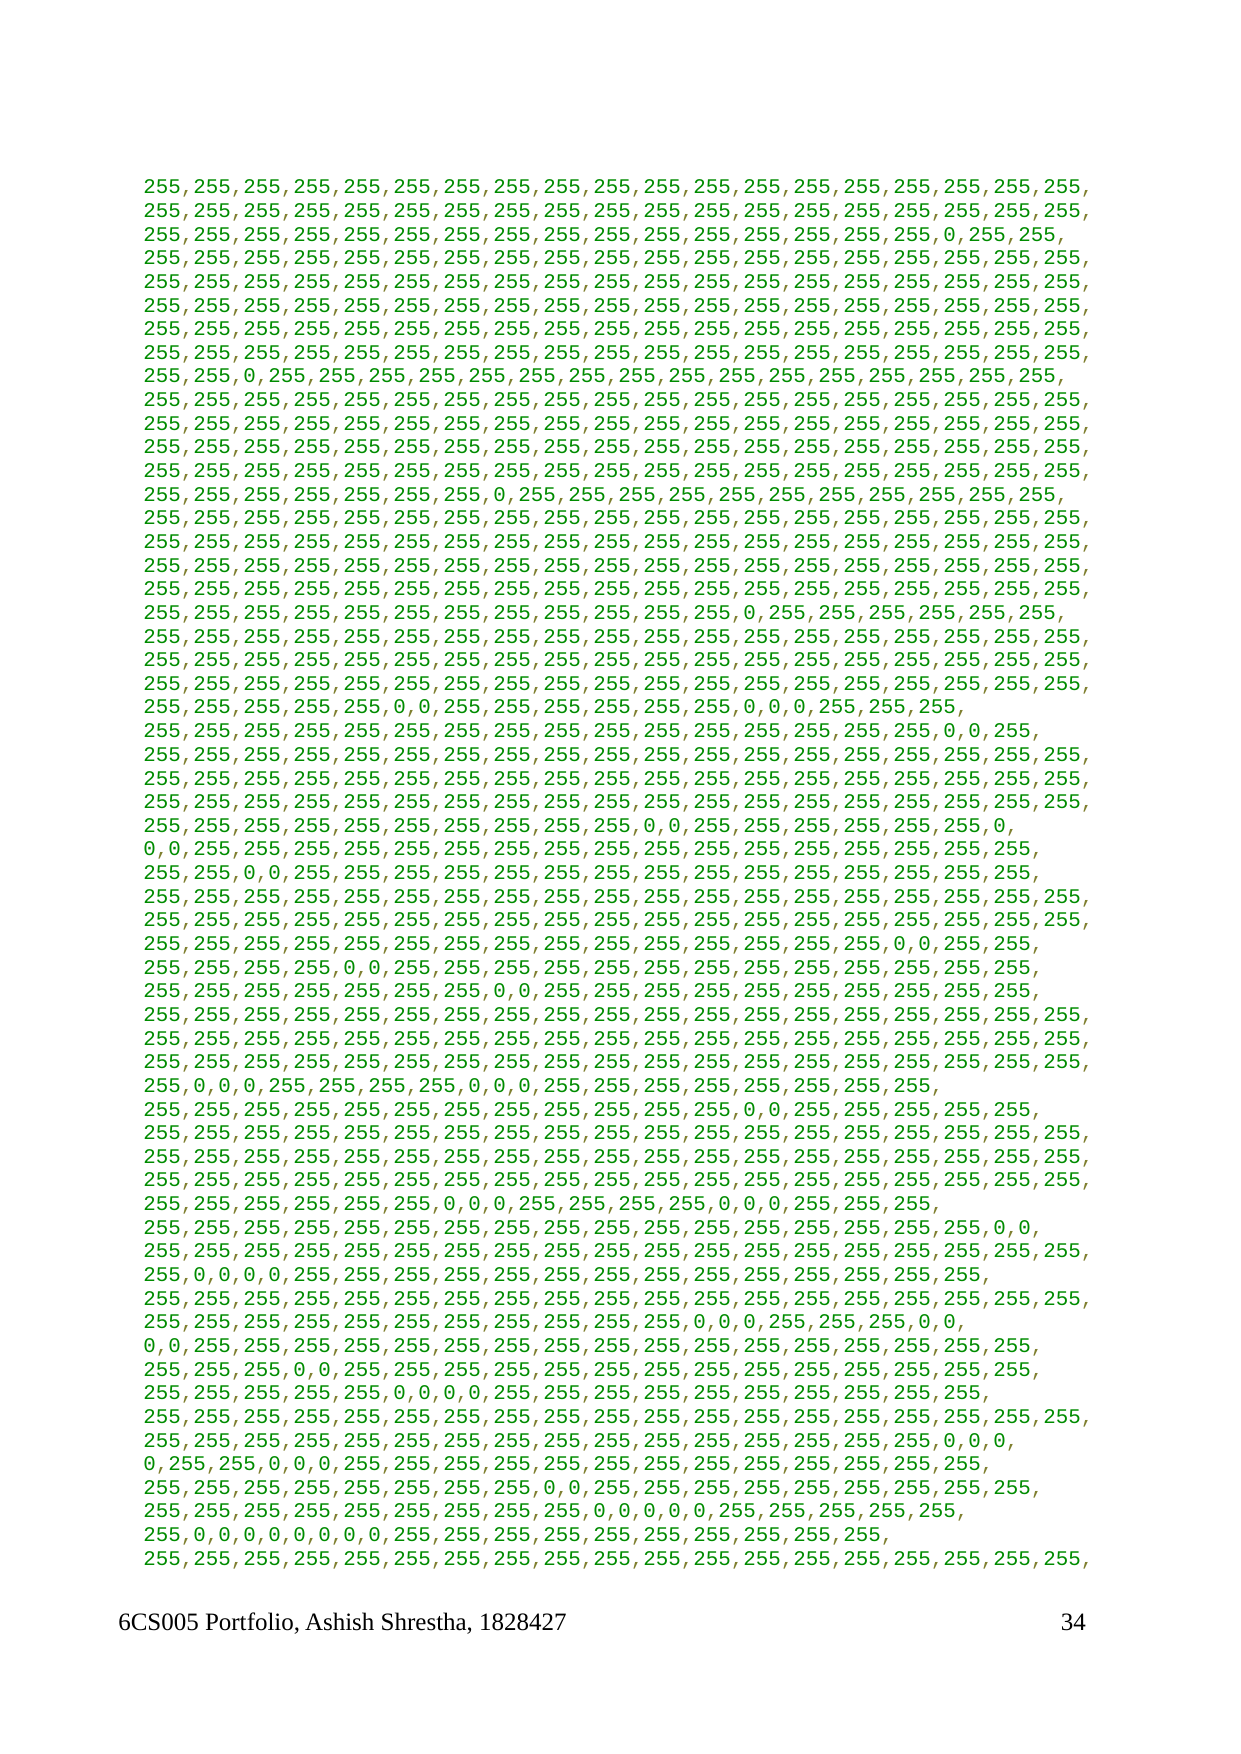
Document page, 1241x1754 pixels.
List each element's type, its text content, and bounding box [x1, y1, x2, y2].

text 255,255,255,255,255,255,255,255,255,255,255,255,255,255,255,255,255,255,255, [118, 1028, 1122, 1051]
text 255,255,255,255,255,255,255,255,255,255,255,255,255,255,255,255,255,255,255, [118, 436, 1122, 460]
text 255,255,255,255,255,255,255,255,255,255,255,255,255,255,255,255,255,255,255, [118, 247, 1122, 271]
text 255,255,255,255,255,255,255,255,255,255,255,255,255,255,255,255,255,255,255, [118, 909, 1122, 933]
text 0,0,255,255,255,255,255,255,255,255,255,255,255,255,255,255,255,255,255, [118, 1335, 1122, 1359]
text 255,255,255,255,255,255,255,255,255,255,255,255,255,255,255,255,255,255,255, [118, 1169, 1122, 1193]
text 255,255,255,255,255,255,255,255,255,255,255,255,255,255,255,255,255,255,255, [118, 413, 1122, 436]
text 255,255,0,0,255,255,255,255,255,255,255,255,255,255,255,255,255,255,255, [118, 862, 1122, 886]
text 255,255,255,255,255,255,255,255,255,255,255,255,255,255,255,255,255,255,255, [118, 1288, 1122, 1311]
text 255,255,255,255,255,255,255,255,255,0,0,0,0,0,255,255,255,255,255, [118, 1501, 1122, 1524]
text 0,0,255,255,255,255,255,255,255,255,255,255,255,255,255,255,255,255,255, [118, 838, 1122, 862]
text 255,255,255,255,255,255,255,255,255,255,255,255,0,255,255,255,255,255,255, [118, 602, 1122, 626]
text 255,0,0,0,0,0,0,0,0,255,255,255,255,255,255,255,255,255,255, [118, 1524, 1122, 1548]
text 255,255,255,255,255,255,255,255,255,255,255,255,255,255,255,255,255,255,255, [118, 1122, 1122, 1146]
text 255,255,255,255,255,255,255,255,255,255,255,255,255,255,255,255,255,255,255, [118, 318, 1122, 342]
text 255,255,255,255,255,255,255,255,255,255,255,255,255,255,255,255,255,255,255, [118, 200, 1122, 224]
text 255,255,255,255,255,255,255,255,255,255,255,255,255,255,255,255,255,255,255, [118, 271, 1122, 294]
text 255,255,0,255,255,255,255,255,255,255,255,255,255,255,255,255,255,255,255, [118, 366, 1122, 389]
text 255,255,255,255,255,255,255,255,255,255,255,255,255,255,255,255,255,255,255, [118, 1004, 1122, 1028]
text 255,255,255,255,255,255,255,255,255,255,255,255,255,255,255,255,255,255,255, [118, 886, 1122, 909]
text 255,255,255,255,255,255,255,255,255,255,255,255,255,255,255,255,255,255,255, [118, 555, 1122, 578]
text 255,255,255,255,255,255,255,255,255,255,255,255,255,255,255,255,255,255,255, [118, 744, 1122, 767]
text 255,255,255,255,0,0,255,255,255,255,255,255,255,255,255,255,255,255,255, [118, 957, 1122, 980]
text 255,255,255,255,255,255,255,255,255,255,255,255,255,255,255,255,255,255,255, [118, 389, 1122, 413]
text 255,255,255,255,255,255,255,255,255,255,255,255,255,255,255,255,255,255,255, [118, 673, 1122, 697]
text 255,255,255,255,255,255,255,255,255,255,255,255,255,255,255,255,255,255,255, [118, 578, 1122, 602]
text 255,255,255,255,255,0,0,255,255,255,255,255,255,0,0,0,255,255,255, [118, 697, 1122, 720]
text 255,255,255,255,255,255,255,255,255,255,255,255,255,255,255,0,0,255,255, [118, 933, 1122, 957]
text 255,255,255,255,255,255,255,255,255,255,255,255,255,255,255,255,255,255,255, [118, 1548, 1122, 1571]
text 255,255,255,255,255,255,255,255,255,255,255,255,255,255,255,255,255,255,255, [118, 1240, 1122, 1264]
text 255,255,255,255,255,255,255,255,255,255,255,255,255,255,255,255,255,255,255, [118, 176, 1122, 200]
text 255,255,255,255,255,255,255,255,255,255,255,255,255,255,255,255,255,255,255, [118, 507, 1122, 531]
text 255,255,255,255,255,255,255,255,255,255,255,255,255,255,255,255,255,255,255, [118, 294, 1122, 318]
text 255,255,255,255,255,255,255,255,255,255,255,255,255,255,255,255,255,255,255, [118, 1146, 1122, 1169]
text 255,255,255,255,255,255,255,255,255,255,255,255,255,255,255,255,255,255,255, [118, 767, 1122, 791]
text 255,255,255,255,255,255,255,255,255,255,0,0,255,255,255,255,255,255,0, [118, 815, 1122, 838]
text 255,255,255,255,255,255,255,255,255,255,255,255,255,255,255,255,255,255,255, [118, 626, 1122, 649]
text 255,0,0,0,0,255,255,255,255,255,255,255,255,255,255,255,255,255,255, [118, 1264, 1122, 1288]
text 255,255,255,255,255,255,255,255,255,255,255,255,0,0,255,255,255,255,255, [118, 1098, 1122, 1122]
text 255,255,255,255,255,255,255,255,255,255,255,255,255,255,255,255,0,0,0, [118, 1429, 1122, 1453]
text 255,255,255,255,255,0,0,0,0,255,255,255,255,255,255,255,255,255,255, [118, 1382, 1122, 1406]
text 255,255,255,255,255,255,255,0,255,255,255,255,255,255,255,255,255,255,255, [118, 484, 1122, 507]
text 255,255,255,255,255,255,0,0,0,255,255,255,255,0,0,0,255,255,255, [118, 1193, 1122, 1217]
text 255,255,255,255,255,255,255,255,255,255,255,255,255,255,255,255,255,255,255, [118, 531, 1122, 555]
text 255,255,255,255,255,255,255,255,255,255,255,255,255,255,255,255,0,255,255, [118, 224, 1122, 247]
text 255,255,255,255,255,255,255,255,255,255,255,255,255,255,255,255,0,0,255, [118, 720, 1122, 744]
text 255,255,255,255,255,255,255,255,255,255,255,255,255,255,255,255,255,255,255, [118, 460, 1122, 484]
text 255,255,255,255,255,255,255,255,255,255,255,255,255,255,255,255,255,255,255, [118, 342, 1122, 366]
text 255,255,255,255,255,255,255,255,255,255,255,255,255,255,255,255,255,255,255, [118, 1406, 1122, 1429]
text 255,255,255,0,0,255,255,255,255,255,255,255,255,255,255,255,255,255,255, [118, 1359, 1122, 1382]
text 255,0,0,0,255,255,255,255,0,0,0,255,255,255,255,255,255,255,255, [118, 1075, 1122, 1098]
text 255,255,255,255,255,255,255,0,0,255,255,255,255,255,255,255,255,255,255, [118, 980, 1122, 1004]
text 255,255,255,255,255,255,255,255,255,255,255,0,0,0,255,255,255,0,0, [118, 1311, 1122, 1335]
text 0,255,255,0,0,0,255,255,255,255,255,255,255,255,255,255,255,255,255, [118, 1453, 1122, 1477]
text 255,255,255,255,255,255,255,255,255,255,255,255,255,255,255,255,255,0,0, [118, 1217, 1122, 1240]
text 255,255,255,255,255,255,255,255,0,0,255,255,255,255,255,255,255,255,255, [118, 1477, 1122, 1501]
text 255,255,255,255,255,255,255,255,255,255,255,255,255,255,255,255,255,255,255, [118, 791, 1122, 815]
text 255,255,255,255,255,255,255,255,255,255,255,255,255,255,255,255,255,255,255, [118, 1051, 1122, 1075]
text 255,255,255,255,255,255,255,255,255,255,255,255,255,255,255,255,255,255,255, [118, 649, 1122, 673]
